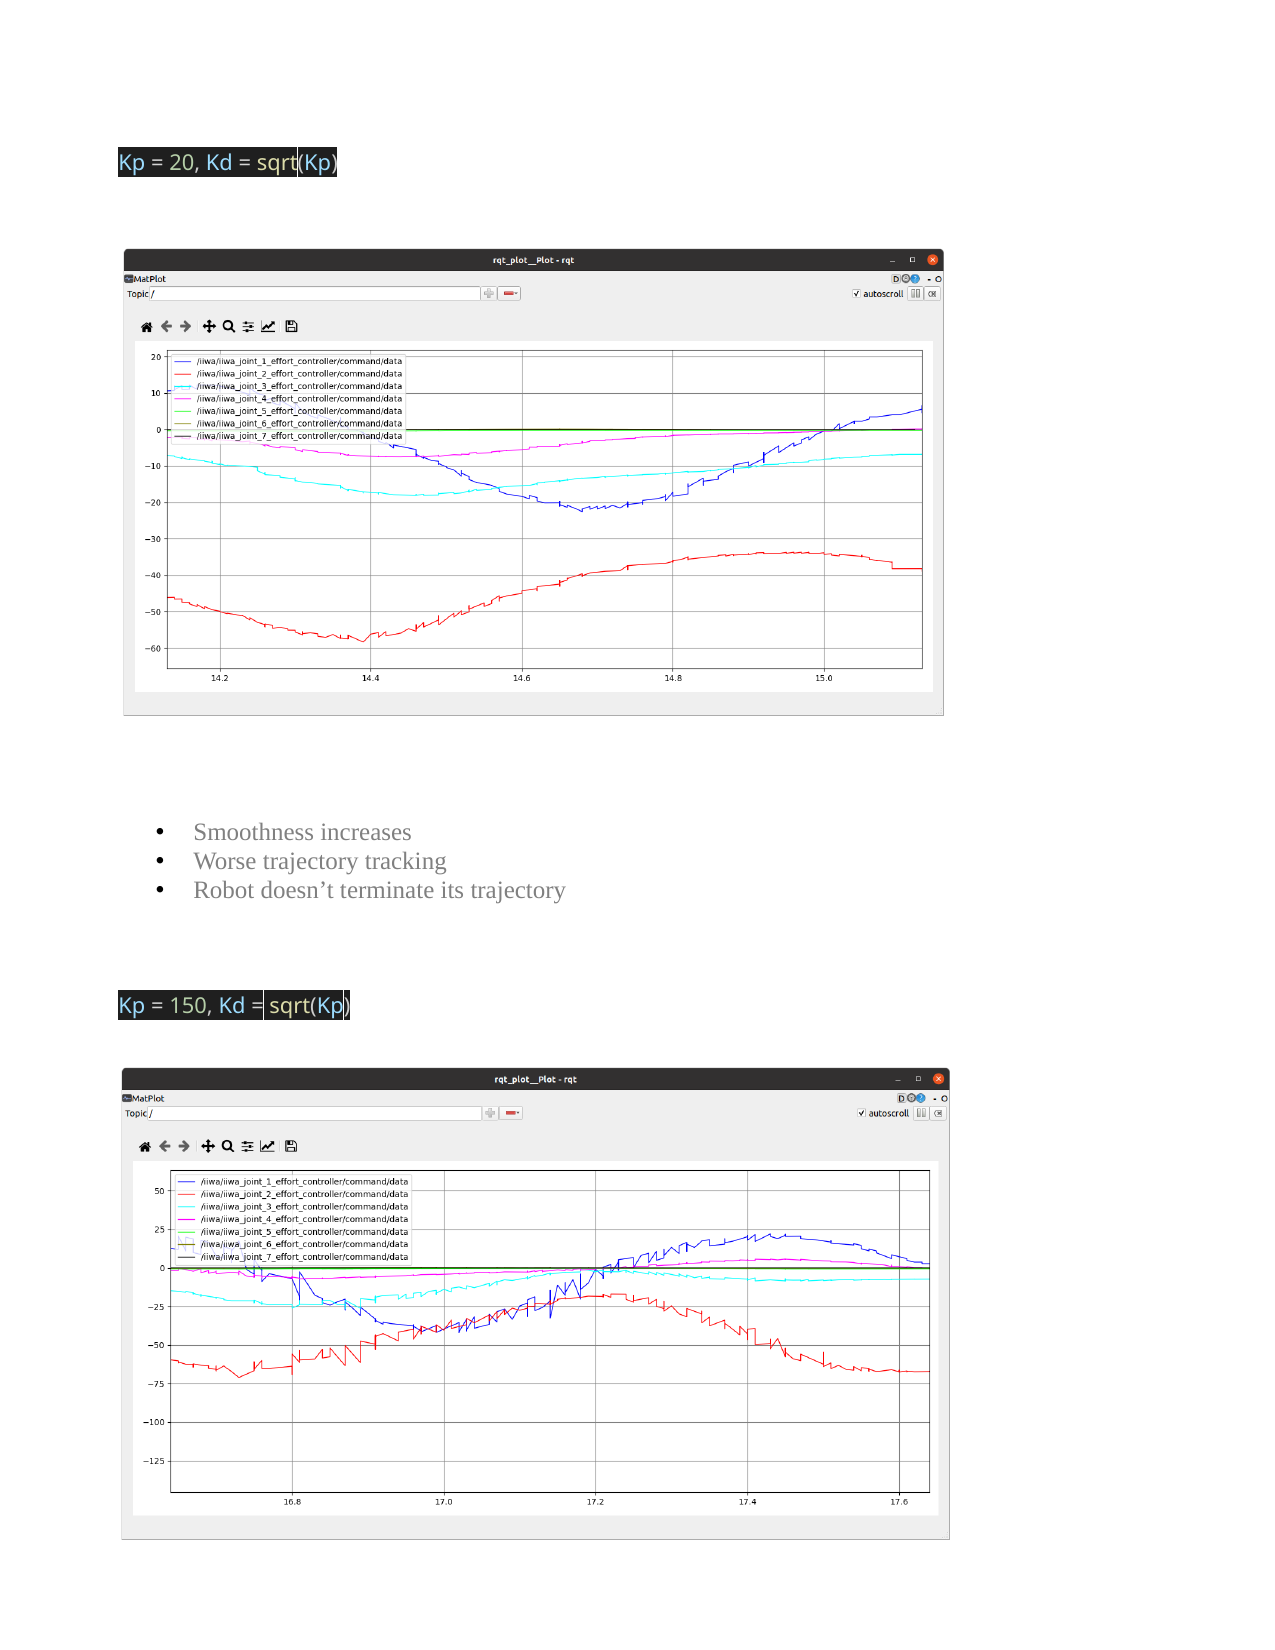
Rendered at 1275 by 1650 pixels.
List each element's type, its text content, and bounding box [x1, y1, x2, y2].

list Smoothness increases [156, 817, 1157, 846]
picture [118, 244, 948, 721]
list Robot doesn’t terminate its trajectory [156, 875, 1157, 904]
list Worse trajectory tracking [156, 846, 1157, 875]
picture [116, 1063, 955, 1545]
text Kp = 20, Kd = sqrt(Kp) [118, 147, 1157, 177]
text Kp = 150, Kd = sqrt(Kp) [118, 990, 1157, 1020]
